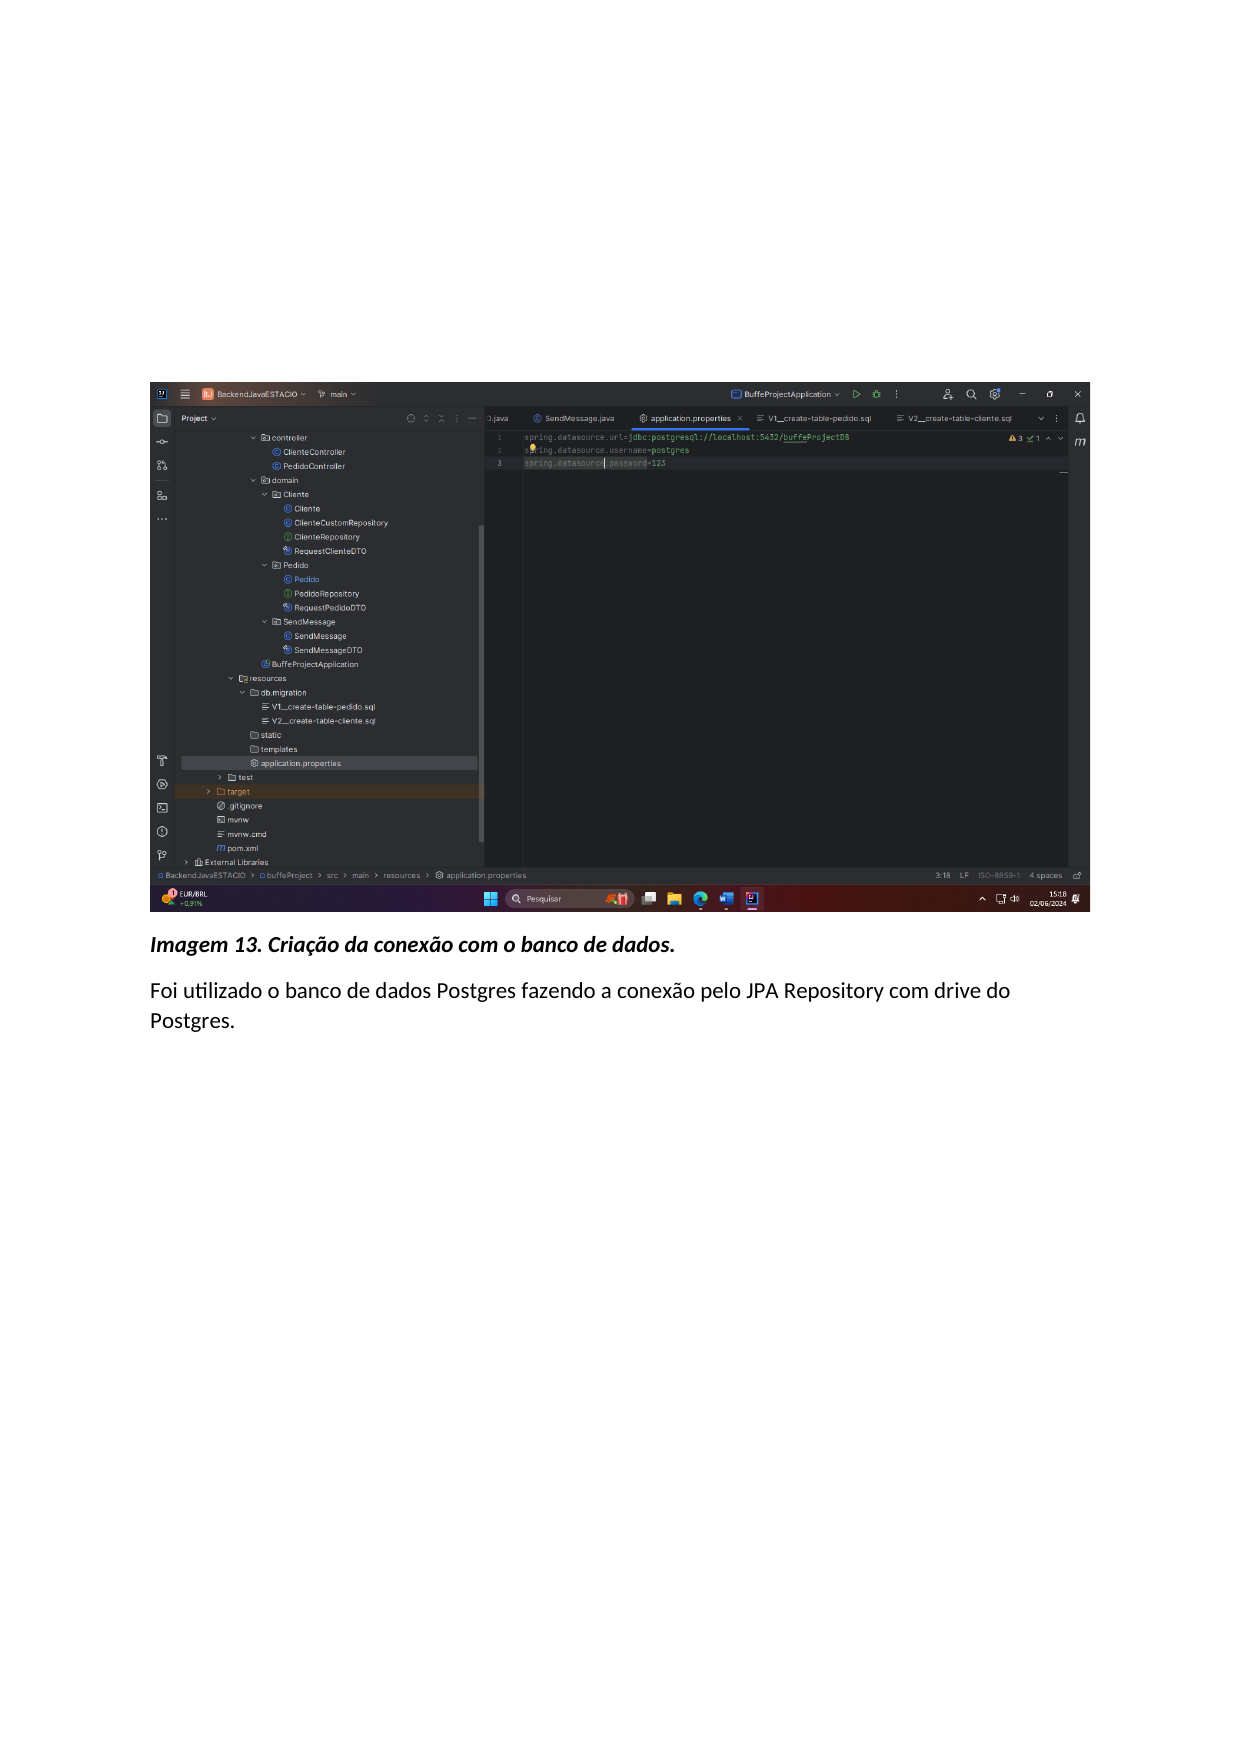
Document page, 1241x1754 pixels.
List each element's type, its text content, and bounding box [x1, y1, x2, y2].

text Foi utilizado o banco de dados Postgres fazendo a conexão pelo JPA Repository com drive do Postgres. [150, 977, 1090, 1034]
text Imagem 13. Criação da conexão com o banco de dados. [150, 930, 1090, 958]
